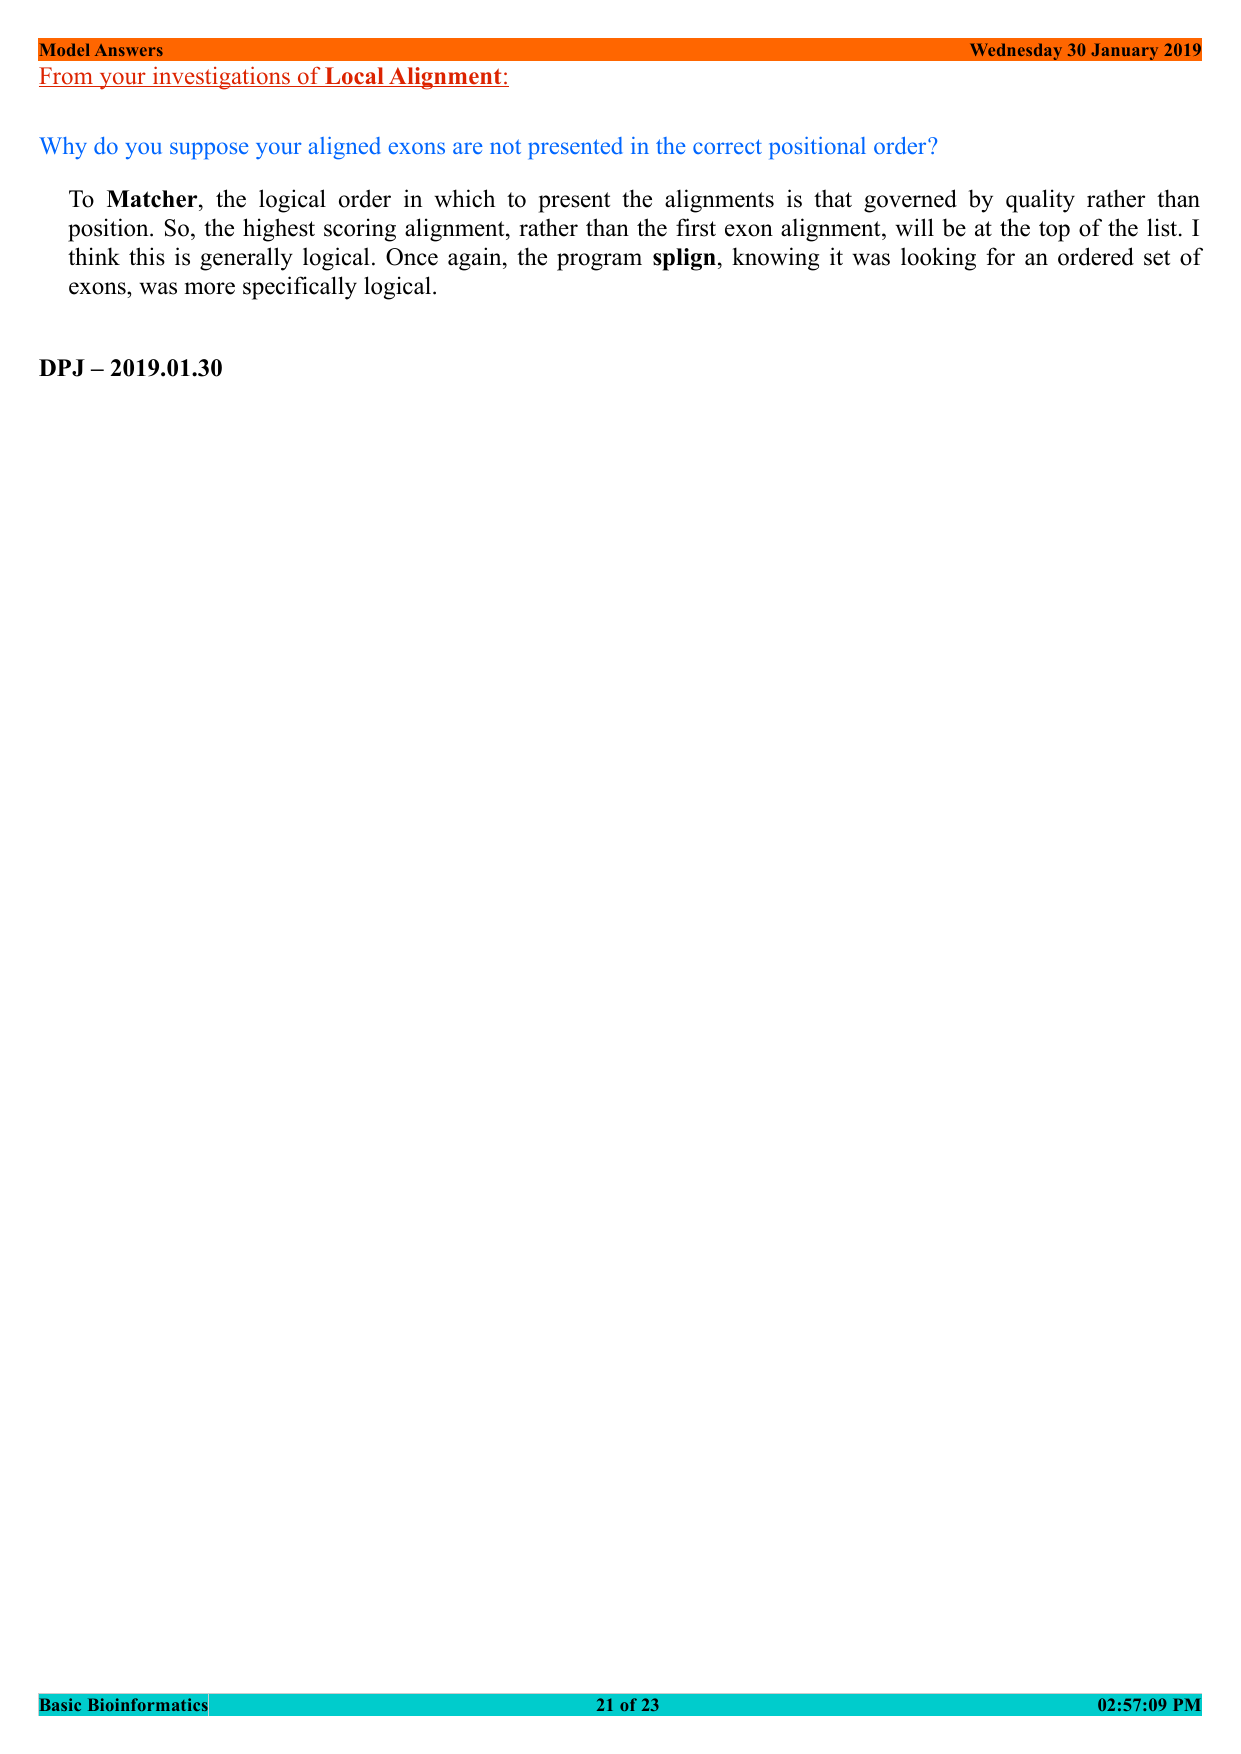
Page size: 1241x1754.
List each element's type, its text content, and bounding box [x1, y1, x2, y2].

text Why do you suppose your aligned exons are not presented in the correct positional order? [38, 131, 1202, 160]
text To Matcher, the logical order in which to present the alignments is that governed by quality rather than position. So, the highest scoring alignment, rather than the first exon alignment, will be at the top of the list. I think this is generally logical. Once again, the program splign, knowing it was looking for an ordered set of exons, was more specifically logical. [68, 184, 1202, 300]
text From your investigations of Local Alignment: [38, 61, 1202, 89]
text DPJ – 2019.01.30 [38, 352, 1202, 382]
